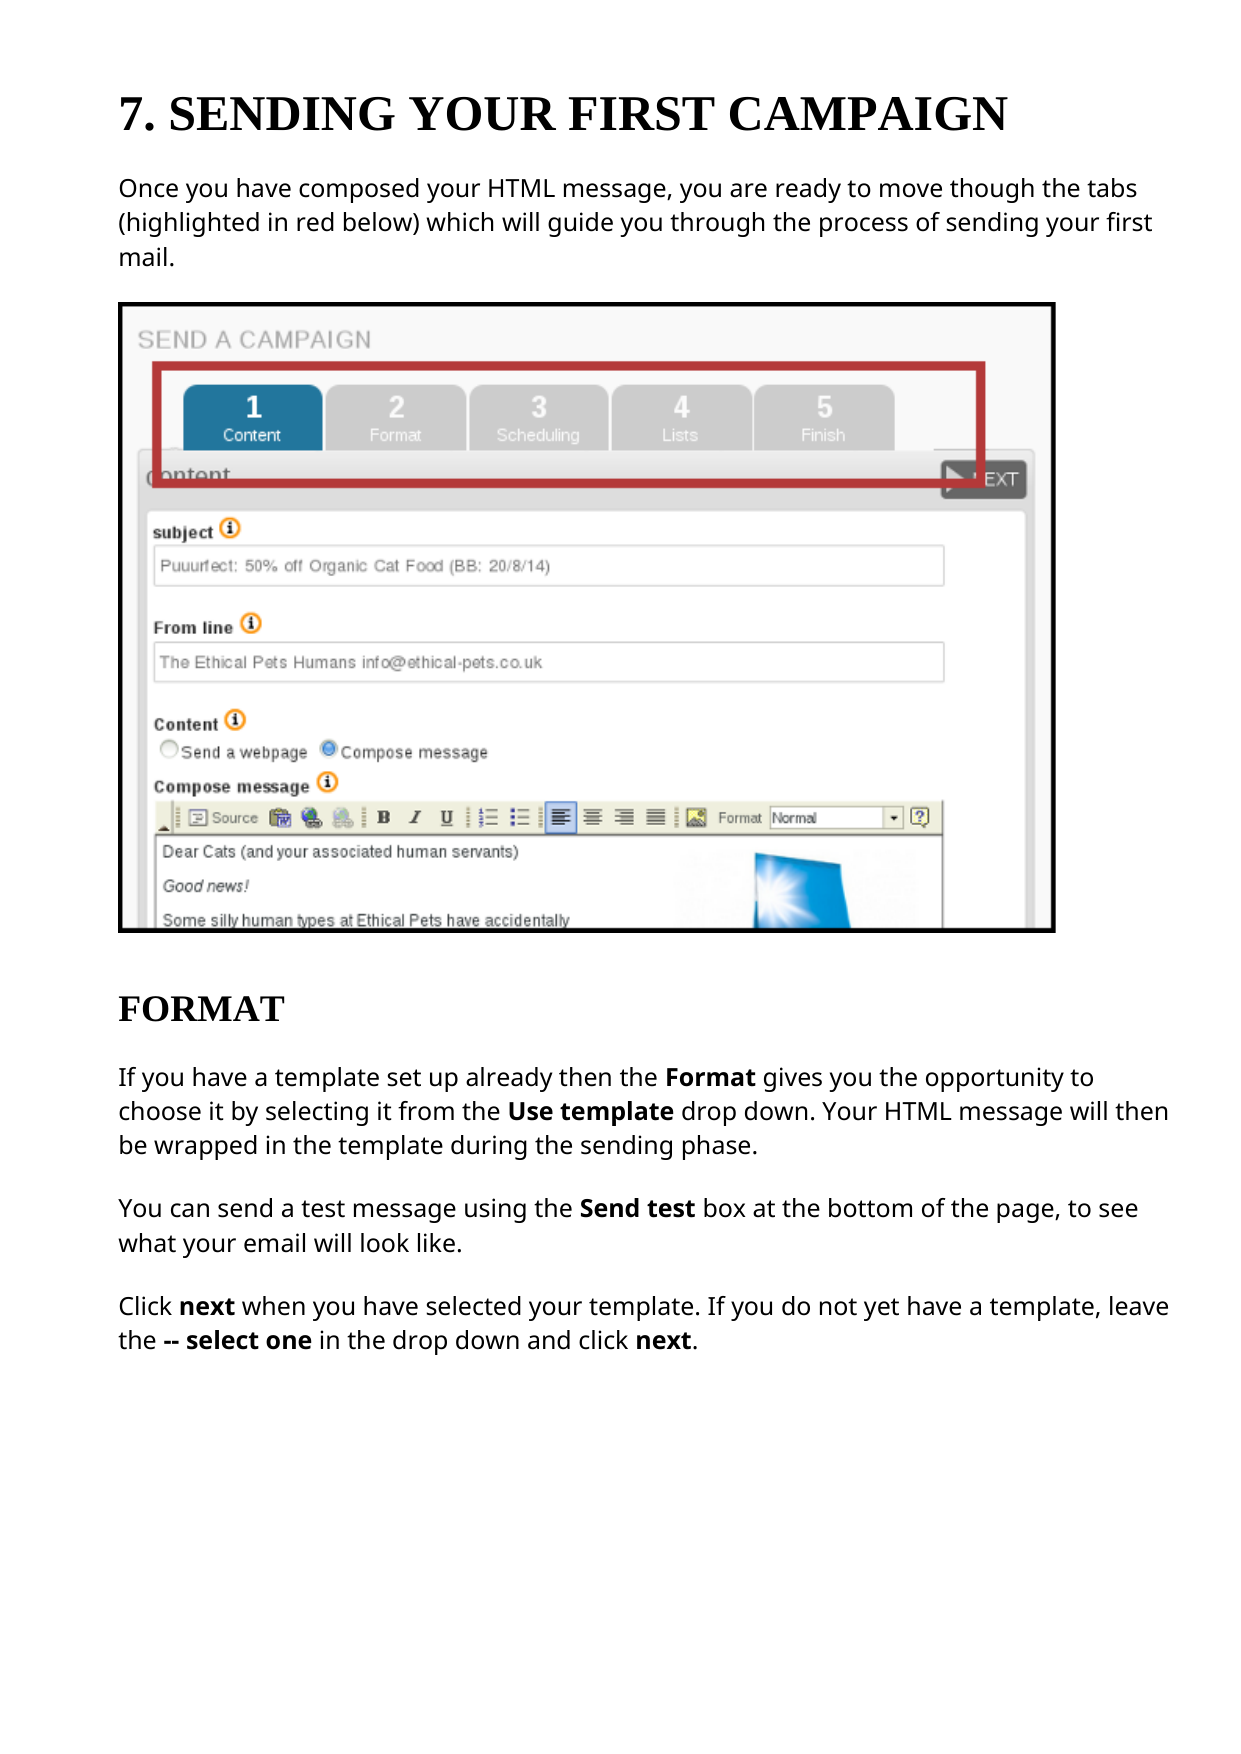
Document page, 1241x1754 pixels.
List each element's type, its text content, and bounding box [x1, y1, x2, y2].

text If you have a template set up already then the Format gives you the opportunity to choose it by selecting it from the Use template drop down. Your HTML message will then be wrapped in the template during the sending phase. [118, 1059, 1181, 1162]
text You can send a test message using the Send test box at the bottom of the page, to see what your email will look like. [118, 1191, 1181, 1259]
text Click next when you have selected your template. If you do not yet have a template, leave the -- select one in the drop down and click next. [118, 1289, 1181, 1357]
text Once you have composed your HTML message, you are ready to move though the tabs (highlighted in red below) which will guide you through the process of sending your first mail. [118, 171, 1181, 273]
subtitle Format [118, 987, 1181, 1030]
subtitle 7. Sending your first campaign [118, 84, 1181, 142]
picture [118, 302, 1056, 933]
